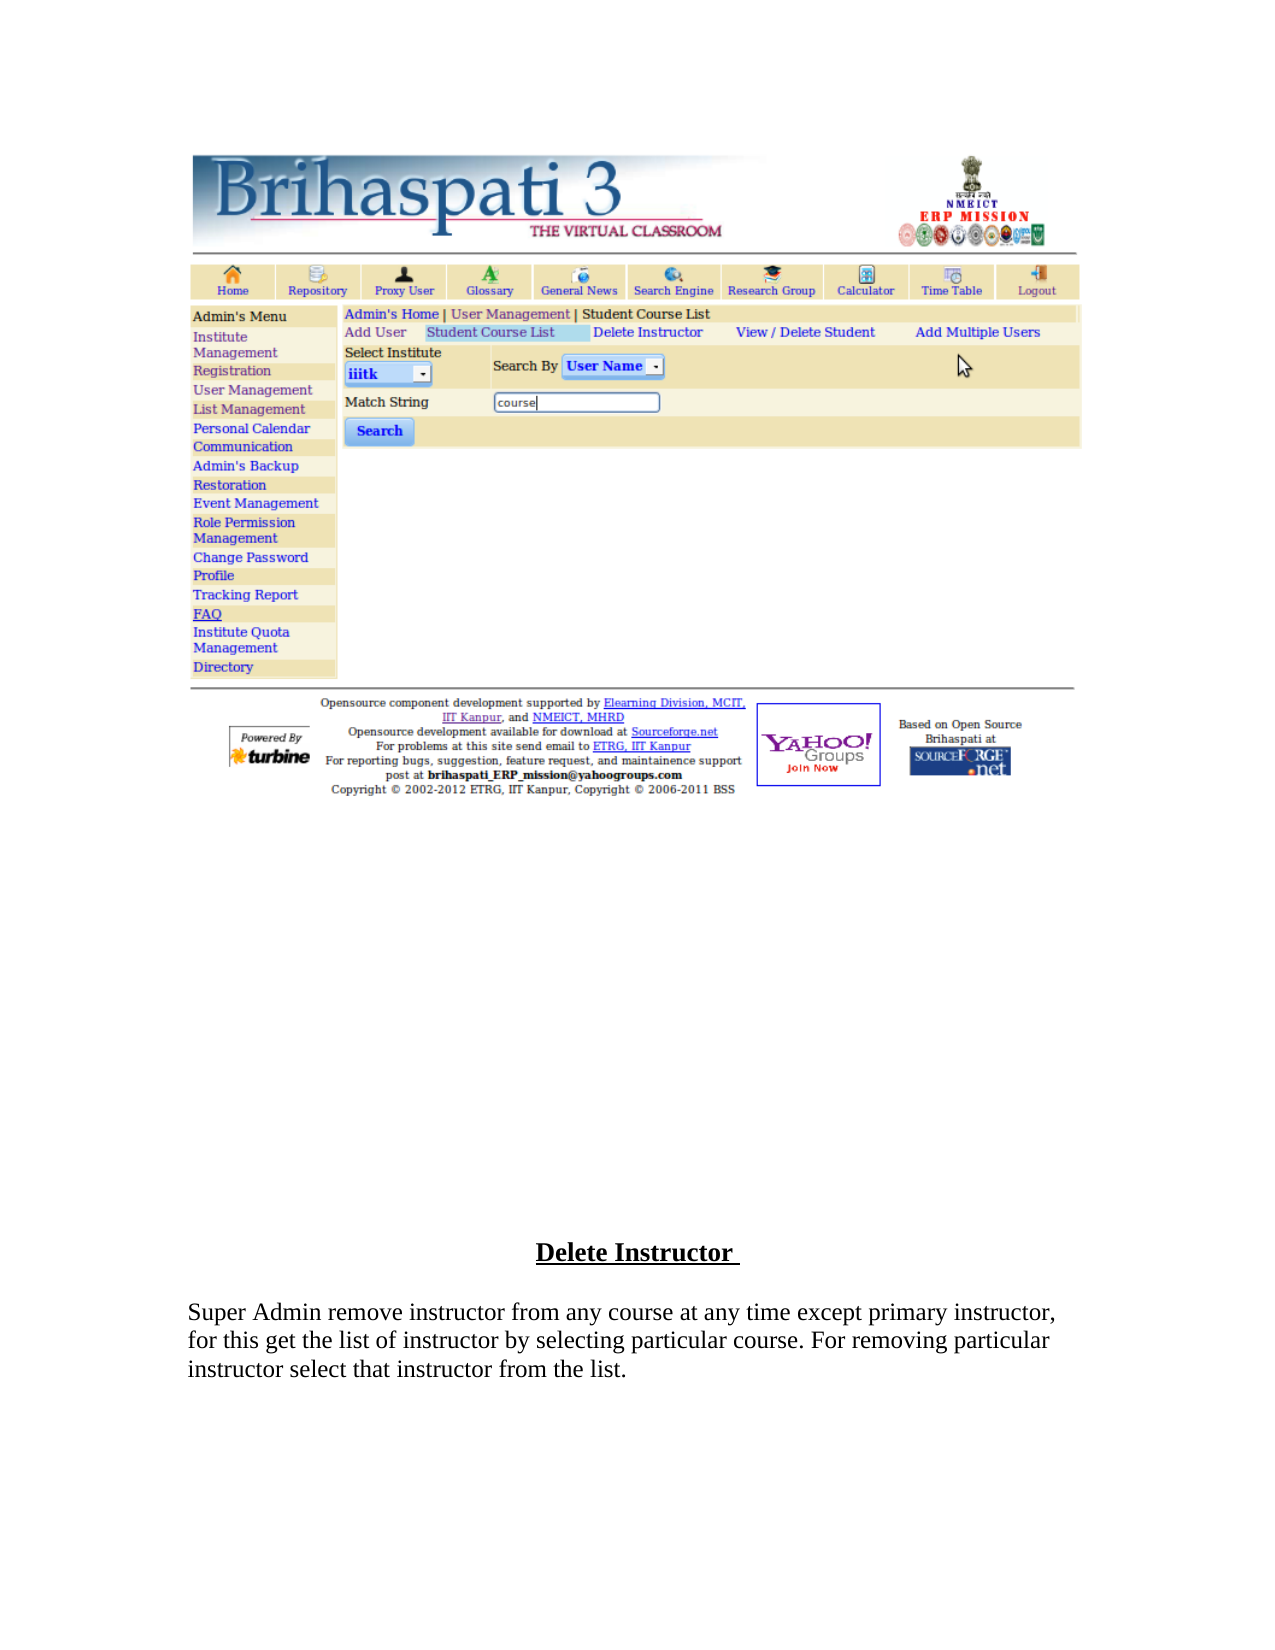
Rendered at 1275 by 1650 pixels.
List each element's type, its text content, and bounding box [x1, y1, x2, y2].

picture [187, 150, 1088, 814]
text Delete Instructor [187, 1236, 1087, 1267]
text Super Admin remove instructor from any course at any time except primary instructor, for this get the list of instructor by selecting particular course. For removing particular instructor select that instructor from the list. [187, 1297, 1087, 1383]
